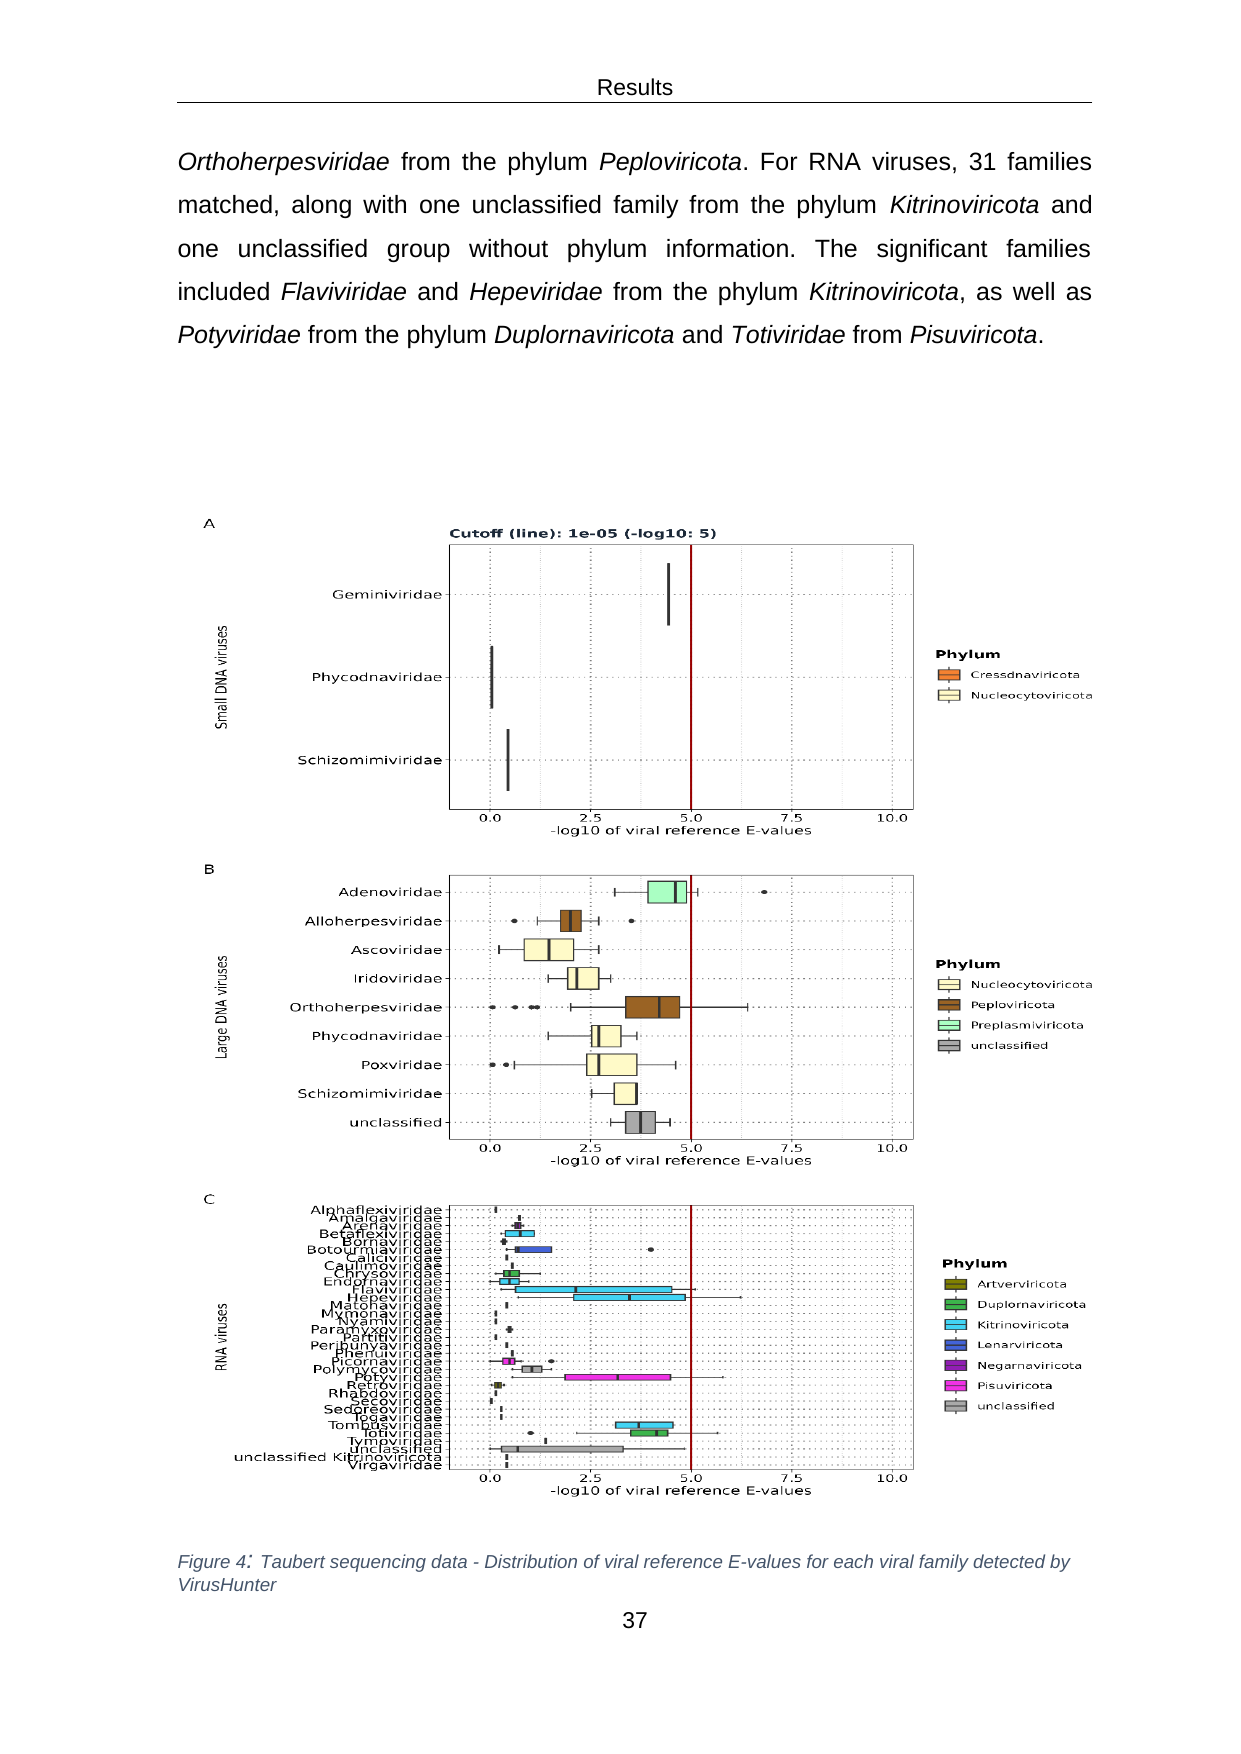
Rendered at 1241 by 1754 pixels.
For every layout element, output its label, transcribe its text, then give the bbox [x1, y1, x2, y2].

text Figure 4: Taubert sequencing data - Distribution of viral reference E-values for each viral family detected by VirusHunter [177, 1545, 1092, 1595]
text Orthoherpesviridae from the phylum Peploviricota. For RNA viruses, 31 families matched, along with one unclassified family from the phylum Kitrinoviricota and one unclassified group without phylum information. The significant families included Flaviviridae and Hepeviridae from the phylum Kitrinoviricota, as well as Potyviridae from the phylum Duplornaviricota and Totiviridae from Pisuviricota. [177, 147, 1092, 349]
